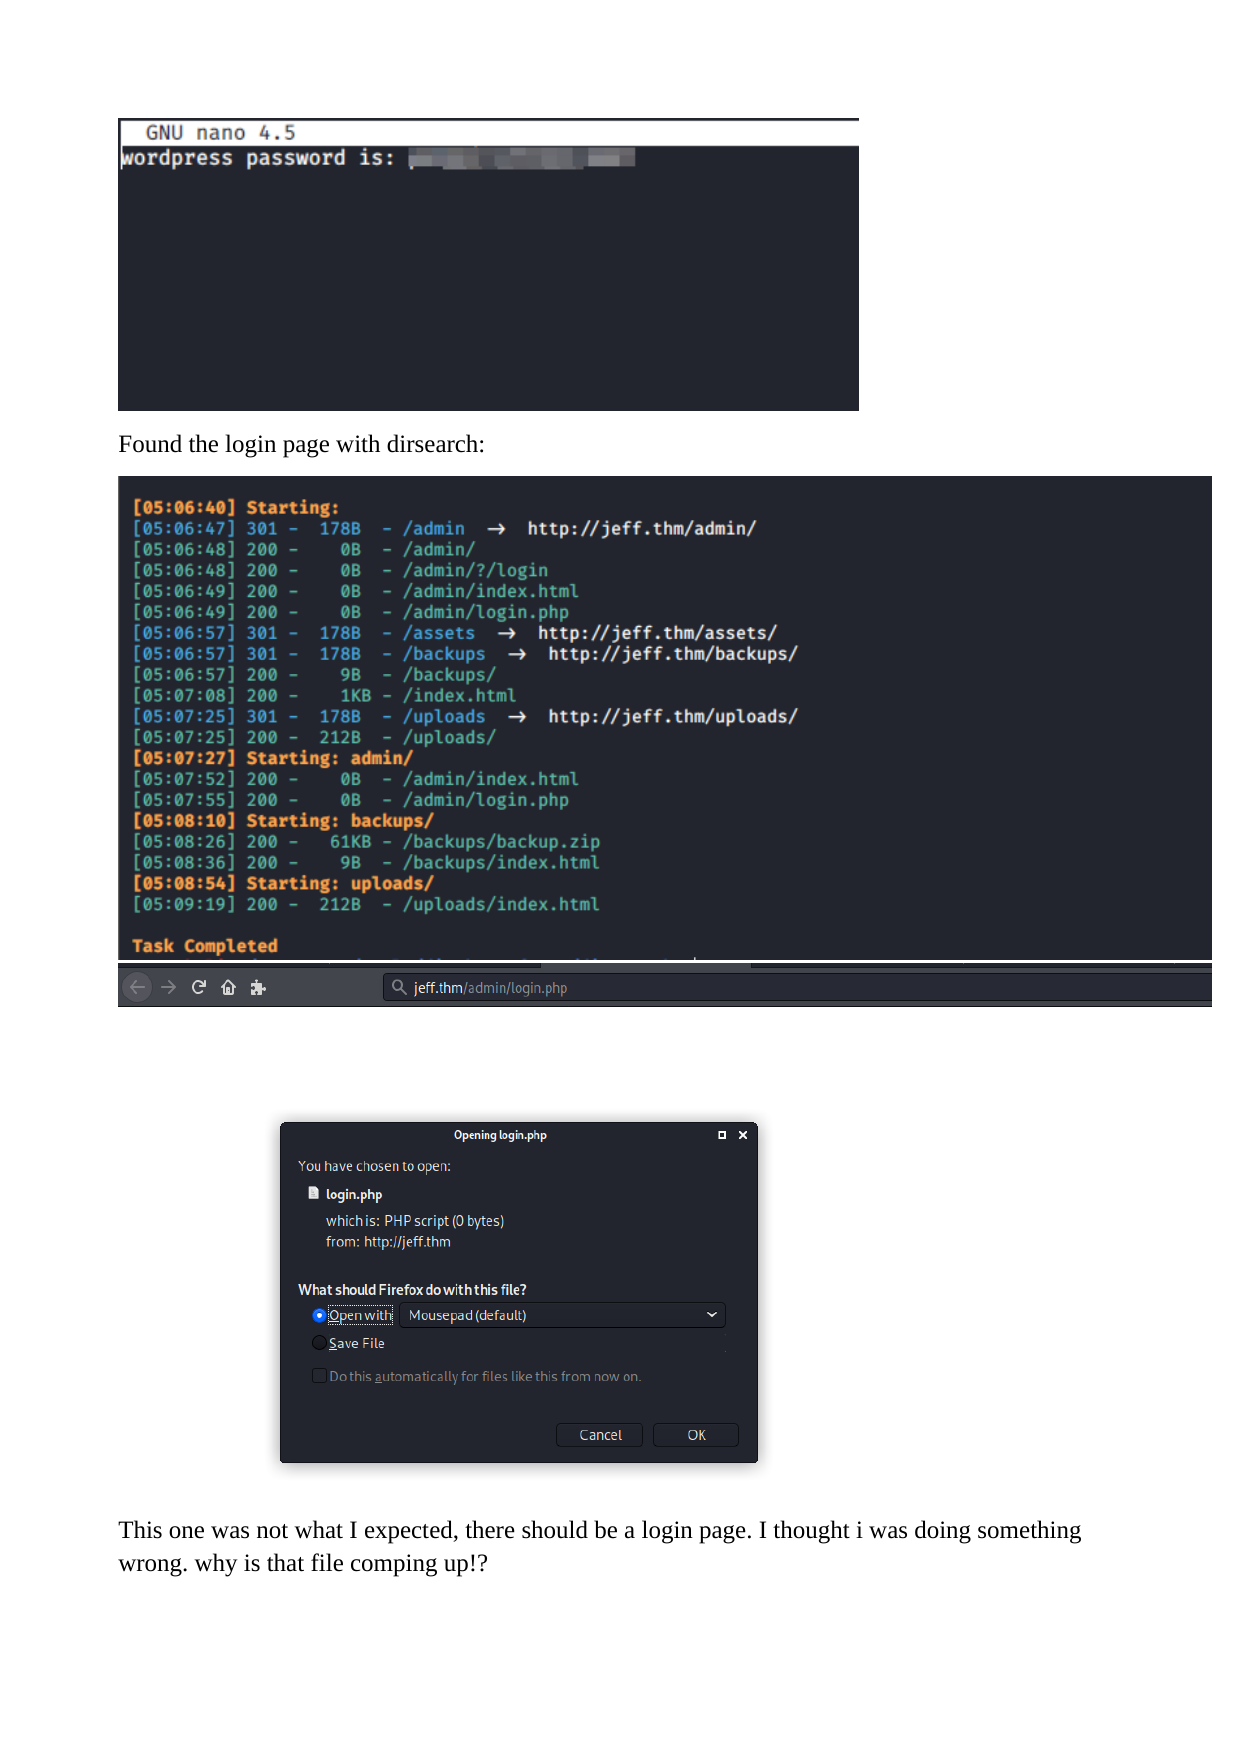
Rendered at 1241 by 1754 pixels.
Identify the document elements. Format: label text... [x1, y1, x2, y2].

picture [118, 118, 859, 411]
text Found the login page with dirsearch: [118, 429, 1122, 458]
picture [118, 476, 1212, 960]
text This one was not what I expected, there should be a login page. I thought i was doing something wrong. why is that file comping up!? [118, 1516, 1122, 1577]
picture [118, 963, 1212, 1497]
